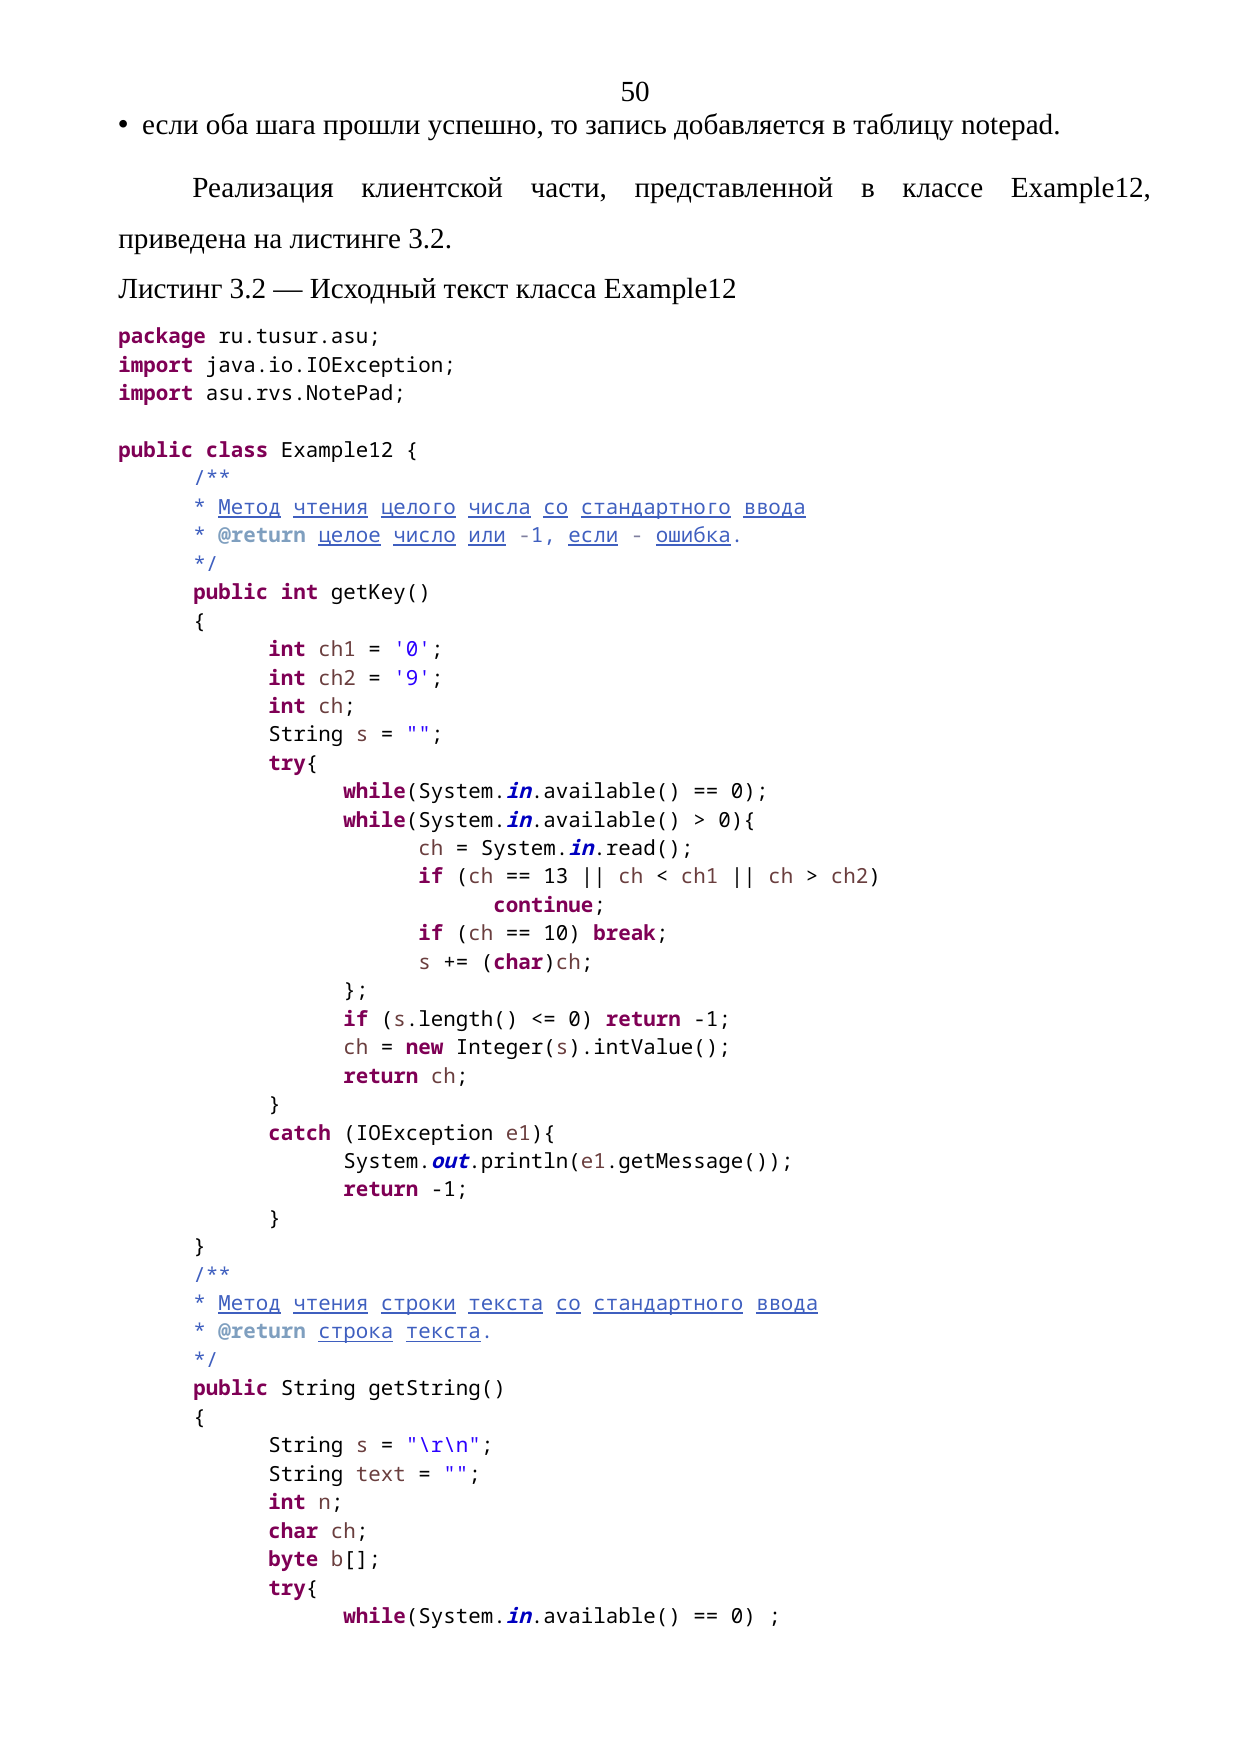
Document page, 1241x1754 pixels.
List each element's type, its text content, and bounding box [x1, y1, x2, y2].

list если оба шага прошли успешно, то запись добавляется в таблицу notepad. [118, 107, 1152, 141]
text return -1; [118, 1174, 1152, 1203]
text */ [118, 549, 1152, 577]
text int ch; [118, 691, 1152, 719]
text package ru.tusur.asu; [118, 321, 1152, 350]
text /** [118, 1260, 1152, 1288]
text try{ [118, 1573, 1152, 1601]
text while(System.in.available() > 0){ [118, 805, 1152, 833]
text System.out.println(e1.getMessage()); [118, 1146, 1152, 1174]
text if (s.length() <= 0) return -1; [118, 1004, 1152, 1032]
text Листинг 3.2 — Исходный текст класса Example12 [118, 271, 1152, 304]
text ch = new Integer(s).intValue(); [118, 1032, 1152, 1061]
text while(System.in.available() == 0) ; [118, 1601, 1152, 1629]
text s += (char)ch; [118, 947, 1152, 975]
text String s = "\r\n"; [118, 1430, 1152, 1459]
text }; [118, 975, 1152, 1004]
text import java.io.IOException; [118, 350, 1152, 378]
text char ch; [118, 1516, 1152, 1544]
text continue; [118, 890, 1152, 918]
text if (ch == 10) break; [118, 918, 1152, 947]
text public int getKey() [118, 577, 1152, 606]
text byte b[]; [118, 1544, 1152, 1573]
text /** [118, 463, 1152, 492]
text if (ch == 13 || ch < ch1 || ch > ch2) [118, 862, 1152, 890]
text } [118, 1089, 1152, 1118]
text return ch; [118, 1061, 1152, 1089]
text public class Example12 { [118, 435, 1152, 463]
text */ [118, 1345, 1152, 1373]
text import asu.rvs.NotePad; [118, 378, 1152, 407]
text while(System.in.available() == 0); [118, 776, 1152, 805]
text } [118, 1203, 1152, 1231]
text int n; [118, 1487, 1152, 1516]
text * Метод чтения строки текста со стандартного ввода [118, 1288, 1152, 1317]
text int ch1 = '0'; [118, 634, 1152, 663]
text String s = ""; [118, 719, 1152, 748]
text ch = System.in.read(); [118, 833, 1152, 862]
text catch (IOException e1){ [118, 1118, 1152, 1146]
text Реализация клиентской части, представленной в классе Example12, приведена на листинге 3.2. [118, 170, 1152, 254]
text * Метод чтения целого числа со стандартного ввода [118, 492, 1152, 520]
text int ch2 = '9'; [118, 663, 1152, 691]
text String text = ""; [118, 1459, 1152, 1487]
text * @return целое число или -1, если - ошибка. [118, 520, 1152, 549]
text { [118, 606, 1152, 634]
text try{ [118, 748, 1152, 776]
text * @return строка текста. [118, 1317, 1152, 1345]
text } [118, 1231, 1152, 1260]
text public String getString() [118, 1373, 1152, 1402]
text { [118, 1402, 1152, 1430]
